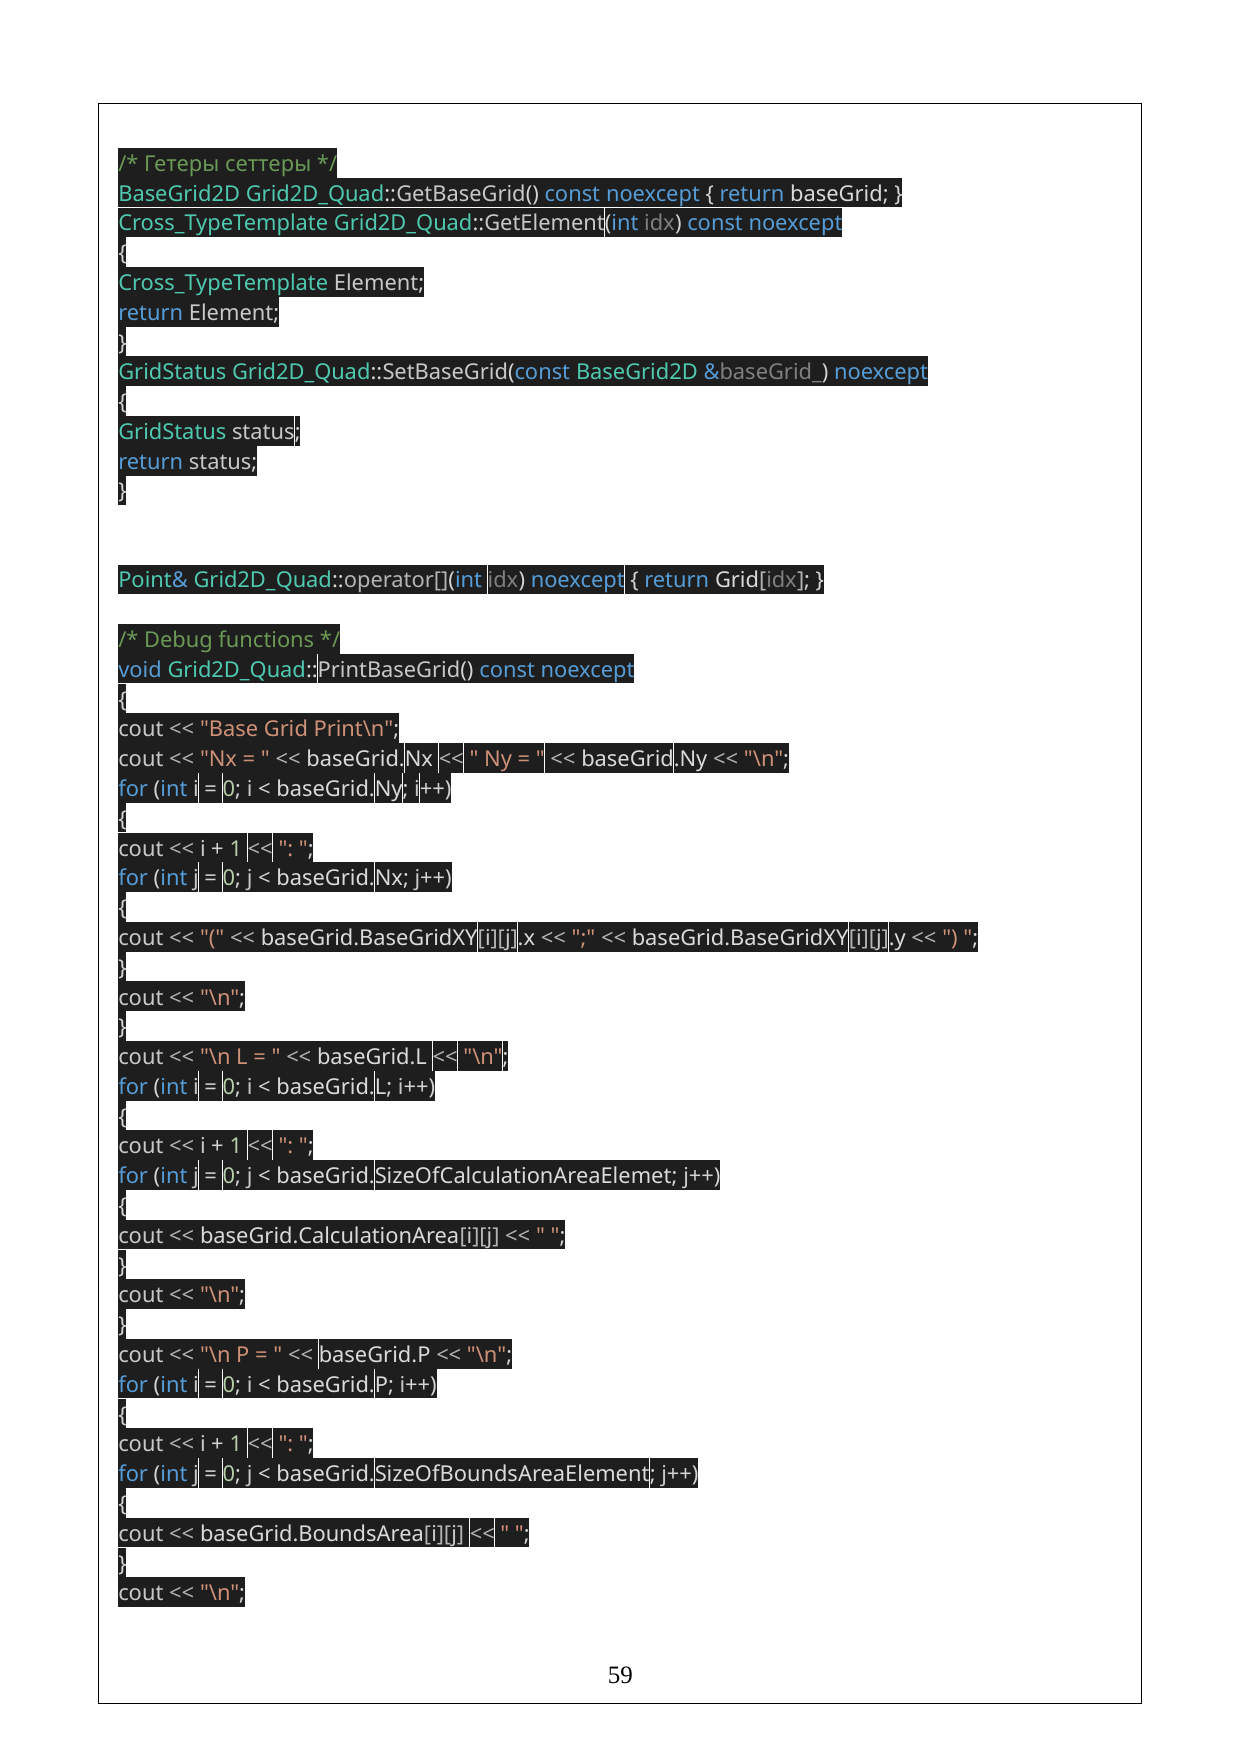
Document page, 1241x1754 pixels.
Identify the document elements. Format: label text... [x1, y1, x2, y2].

text } [118, 476, 1122, 505]
text } [118, 1249, 1122, 1279]
text cout << i + 1 << ": "; [118, 1130, 1122, 1160]
text cout << baseGrid.BoundsArea[i][j] << " "; [118, 1518, 1122, 1547]
text cout << "\n"; [118, 981, 1122, 1011]
text return Element; [118, 297, 1122, 327]
text /* Debug functions */ [118, 624, 1122, 654]
text { [118, 683, 1122, 713]
text Cross_TypeTemplate Element; [118, 267, 1122, 297]
text Point& Grid2D_Quad::operator[](int idx) noexcept { return Grid[idx]; } [118, 564, 1122, 594]
text cout << i + 1 << ": "; [118, 1428, 1122, 1458]
text } [118, 952, 1122, 981]
text { [118, 803, 1122, 832]
text Cross_TypeTemplate Grid2D_Quad::GetElement(int idx) const noexcept [118, 207, 1122, 237]
text cout << "\n P = " << baseGrid.P << "\n"; [118, 1339, 1122, 1369]
text { [118, 237, 1122, 267]
text cout << "Nx = " << baseGrid.Nx << " Ny = " << baseGrid.Ny << "\n"; [118, 743, 1122, 773]
text cout << i + 1 << ": "; [118, 832, 1122, 862]
text } [118, 1011, 1122, 1041]
text { [118, 1488, 1122, 1518]
text for (int i = 0; i < baseGrid.P; i++) [118, 1369, 1122, 1398]
text for (int j = 0; j < baseGrid.SizeOfCalculationAreaElemet; j++) [118, 1160, 1122, 1190]
text { [118, 1398, 1122, 1428]
text GridStatus Grid2D_Quad::SetBaseGrid(const BaseGrid2D &baseGrid_) noexcept [118, 356, 1122, 386]
text /* Гетеры сеттеры */ [118, 148, 1122, 178]
text cout << "\n"; [118, 1577, 1122, 1607]
text cout << "(" << baseGrid.BaseGridXY[i][j].x << ";" << baseGrid.BaseGridXY[i][j].y << ") "; [118, 922, 1122, 952]
text for (int i = 0; i < baseGrid.L; i++) [118, 1071, 1122, 1101]
text for (int i = 0; i < baseGrid.Ny; i++) [118, 773, 1122, 803]
text GridStatus status; [118, 416, 1122, 446]
text { [118, 892, 1122, 922]
text BaseGrid2D Grid2D_Quad::GetBaseGrid() const noexcept { return baseGrid; } [118, 178, 1122, 207]
text } [118, 1309, 1122, 1339]
text return status; [118, 446, 1122, 476]
text cout << "\n L = " << baseGrid.L << "\n"; [118, 1041, 1122, 1071]
text cout << "Base Grid Print\n"; [118, 713, 1122, 743]
text cout << "\n"; [118, 1279, 1122, 1309]
text for (int j = 0; j < baseGrid.Nx; j++) [118, 862, 1122, 892]
text { [118, 386, 1122, 416]
text cout << baseGrid.CalculationArea[i][j] << " "; [118, 1220, 1122, 1249]
text { [118, 1101, 1122, 1130]
text { [118, 1190, 1122, 1220]
text for (int j = 0; j < baseGrid.SizeOfBoundsAreaElement; j++) [118, 1458, 1122, 1488]
text } [118, 1547, 1122, 1577]
text } [118, 327, 1122, 356]
text void Grid2D_Quad::PrintBaseGrid() const noexcept [118, 654, 1122, 683]
